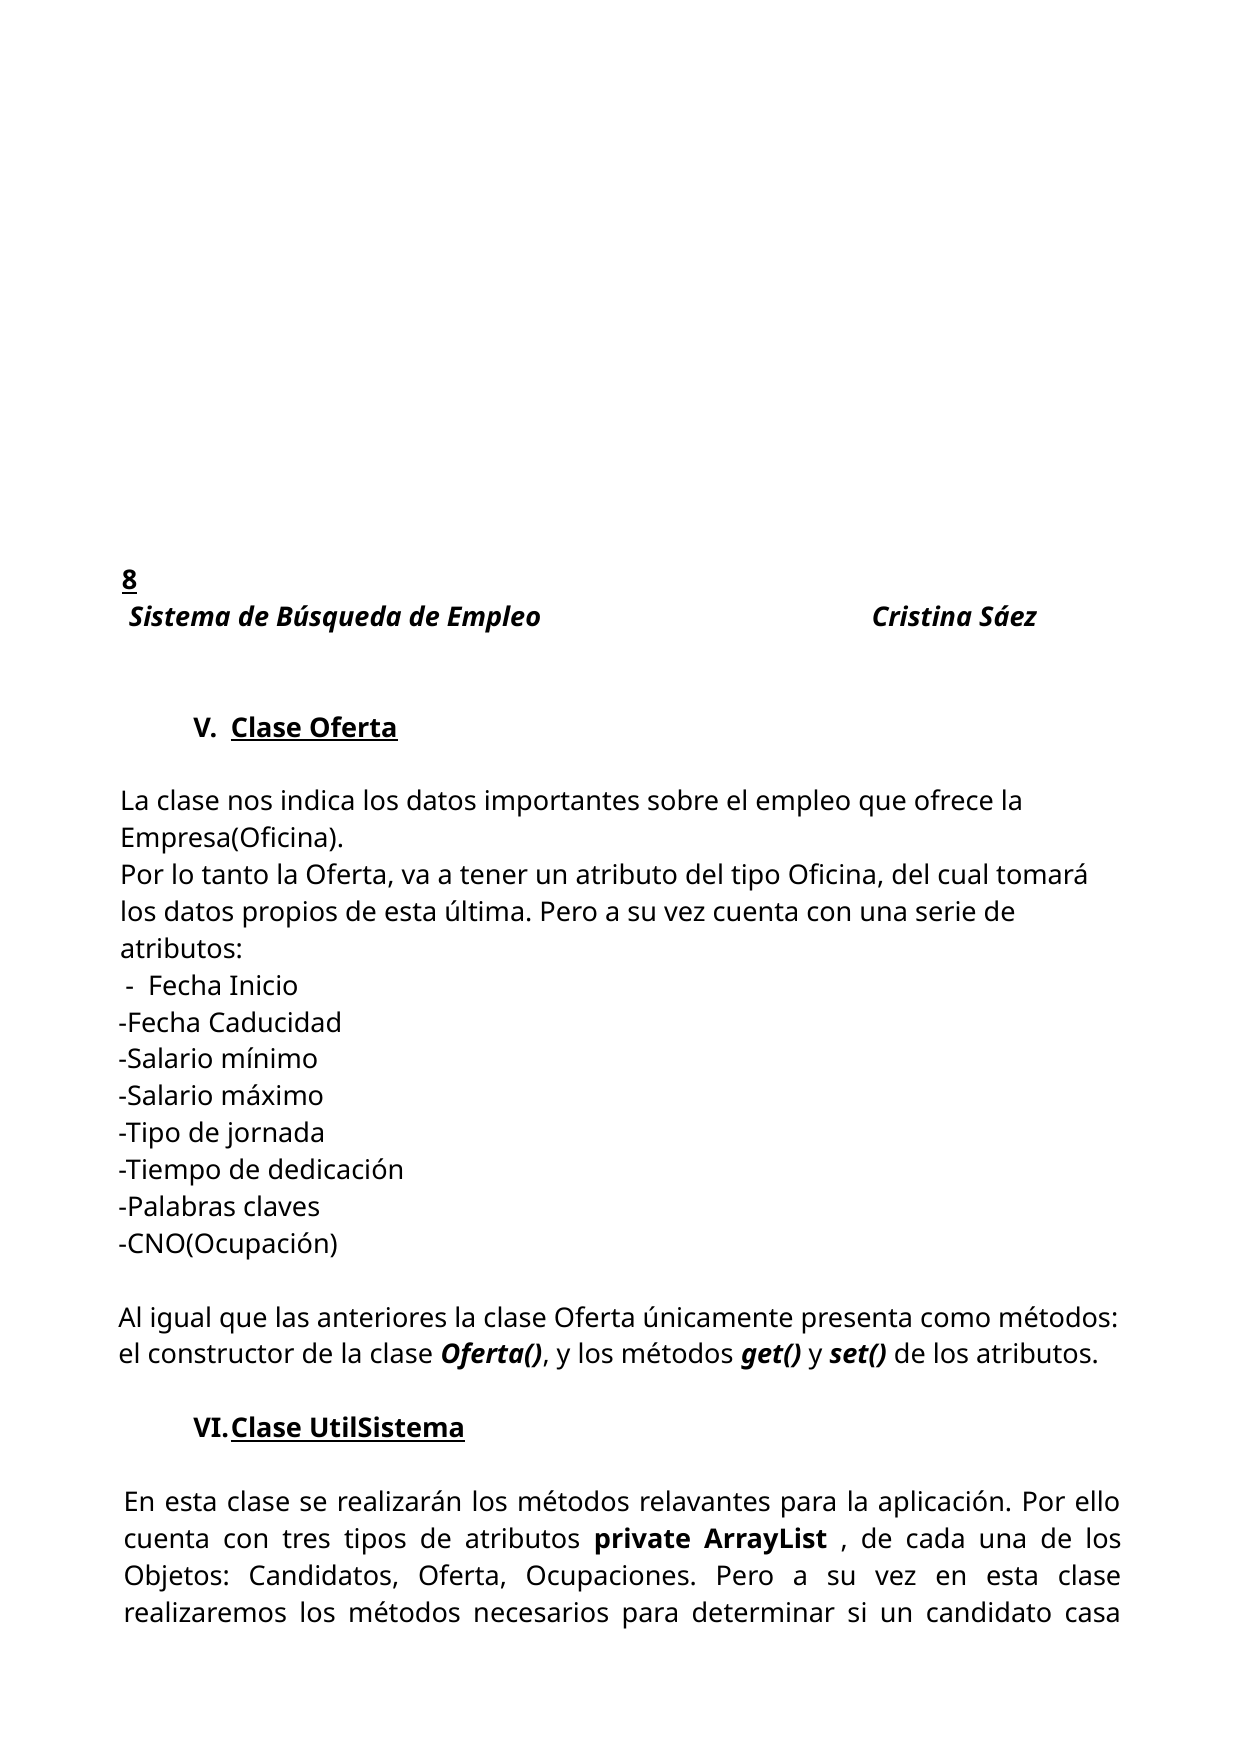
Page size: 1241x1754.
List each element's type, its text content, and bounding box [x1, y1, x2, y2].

list 23 [122, 561, 1122, 597]
list Sistema de Búsqueda de Empleo Cristina Sáez [77, 597, 1122, 634]
list -Tipo de jornada [118, 1114, 1122, 1151]
list La clase nos indica los datos importantes sobre el empleo que ofrece la Empresa(Oficina). [118, 782, 1122, 856]
list -Salario máximo [118, 1077, 1122, 1114]
list -Salario mínimo [118, 1040, 1122, 1077]
list -Palabras claves [118, 1187, 1122, 1224]
list -Fecha Caducidad [118, 1003, 1122, 1040]
list Por lo tanto la Oferta, va a tener un atributo del tipo Oficina, del cual tomará los datos propios de esta última. Pero a su vez cuenta con una serie de atributos: [83, 856, 1122, 966]
list -CNO(Ocupación) [118, 1224, 1122, 1261]
list Clase UtilSistema [193, 1409, 1122, 1446]
list Al igual que las anteriores la clase Oferta únicamente presenta como métodos: el constructor de la clase Oferta(), y los métodos get() y set() de los atributos. [118, 1298, 1122, 1372]
list Clase Oferta [193, 708, 1122, 745]
list En esta clase se realizarán los métodos relavantes para la aplicación. Por ello cuenta con tres tipos de atributos private ArrayList , de cada una de los Objetos: Candidatos, Oferta, Ocupaciones. Pero a su vez en esta clase realizaremos los métodos necesarios para determinar si un candidato casa [123, 1482, 1122, 1630]
list - Fecha Inicio [118, 966, 1122, 1003]
list -Tiempo de dedicación [118, 1151, 1122, 1187]
